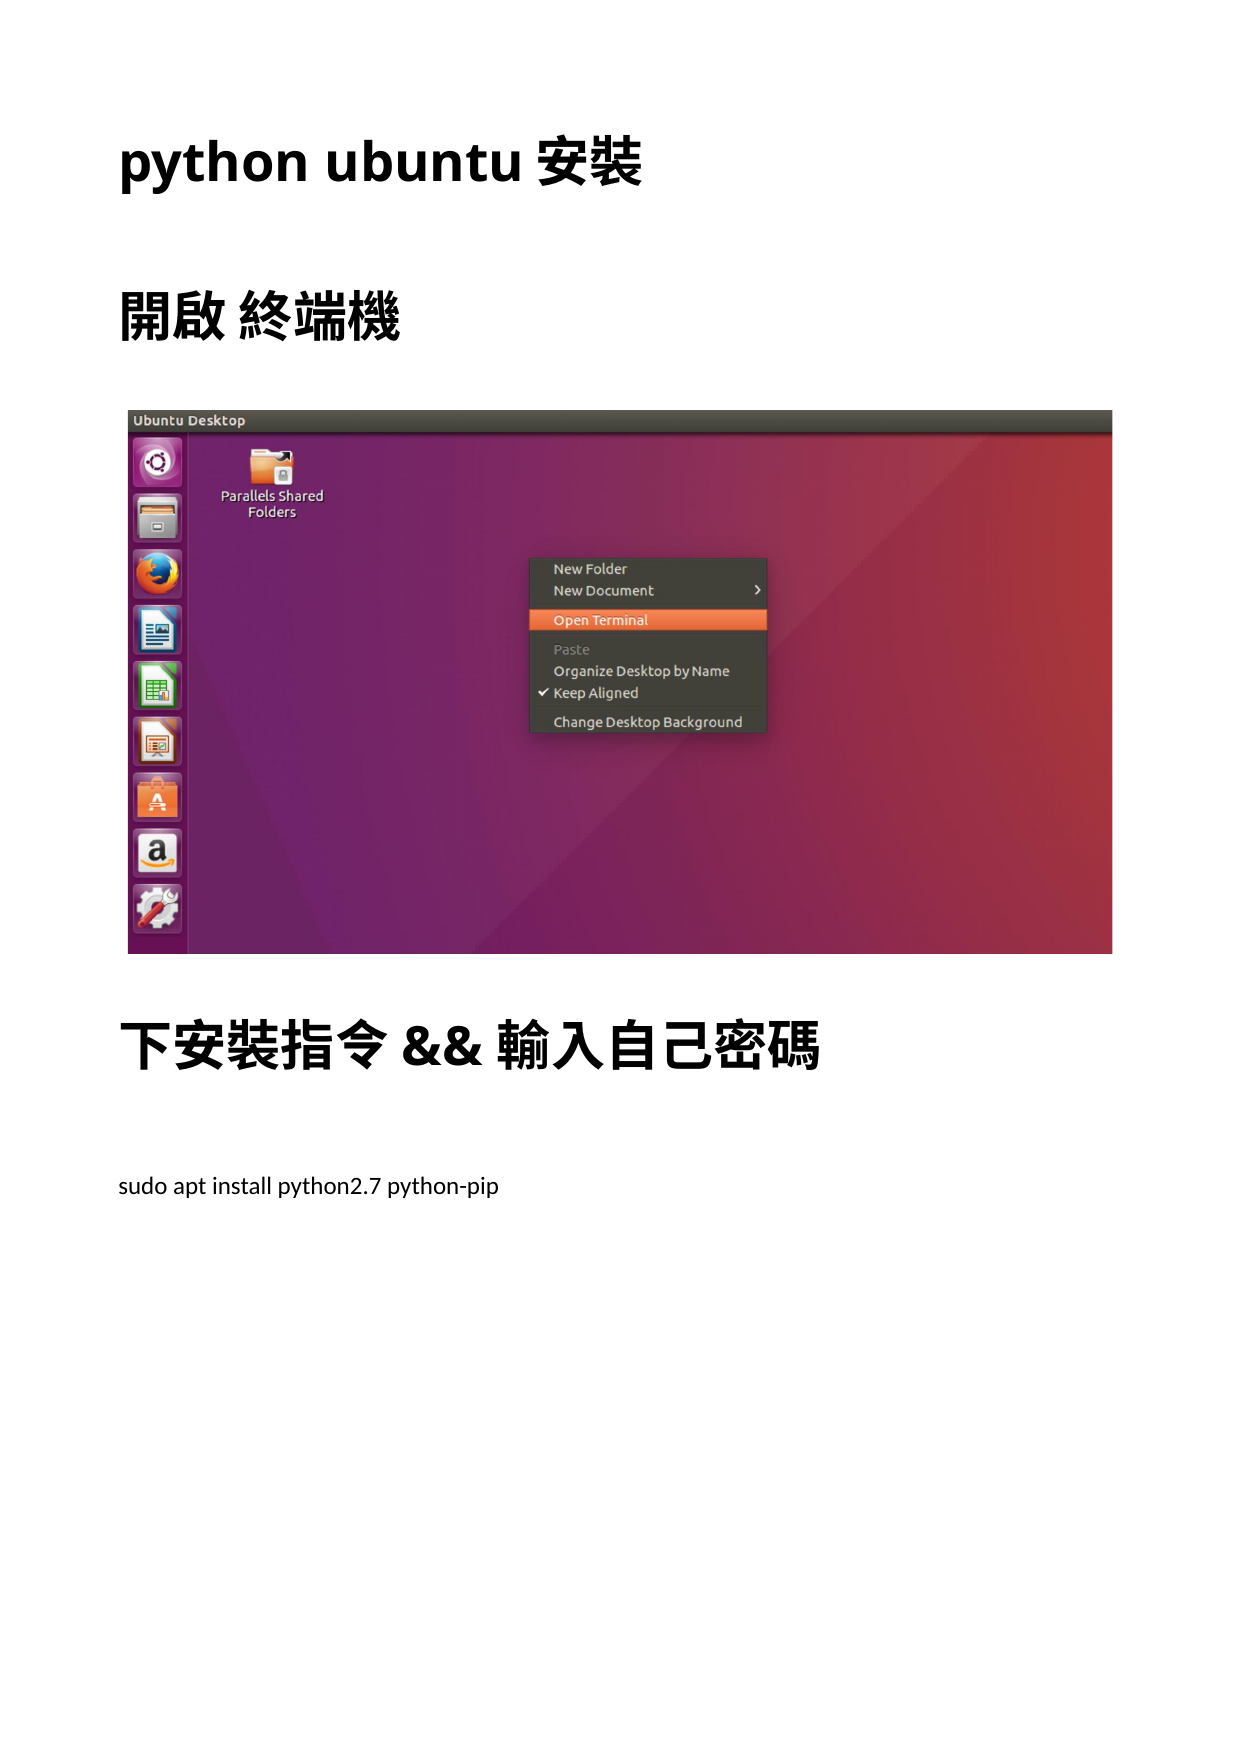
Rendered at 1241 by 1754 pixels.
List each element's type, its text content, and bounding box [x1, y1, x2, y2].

subtitle python ubuntu安裝 [118, 118, 1122, 197]
text sudo apt install python2.7 python-pip [118, 1170, 1122, 1201]
subtitle 下安裝指令 && 輸入自己密碼 [118, 1003, 1122, 1082]
picture [127, 410, 1113, 954]
subtitle 開啟 終端機 [118, 273, 1122, 352]
